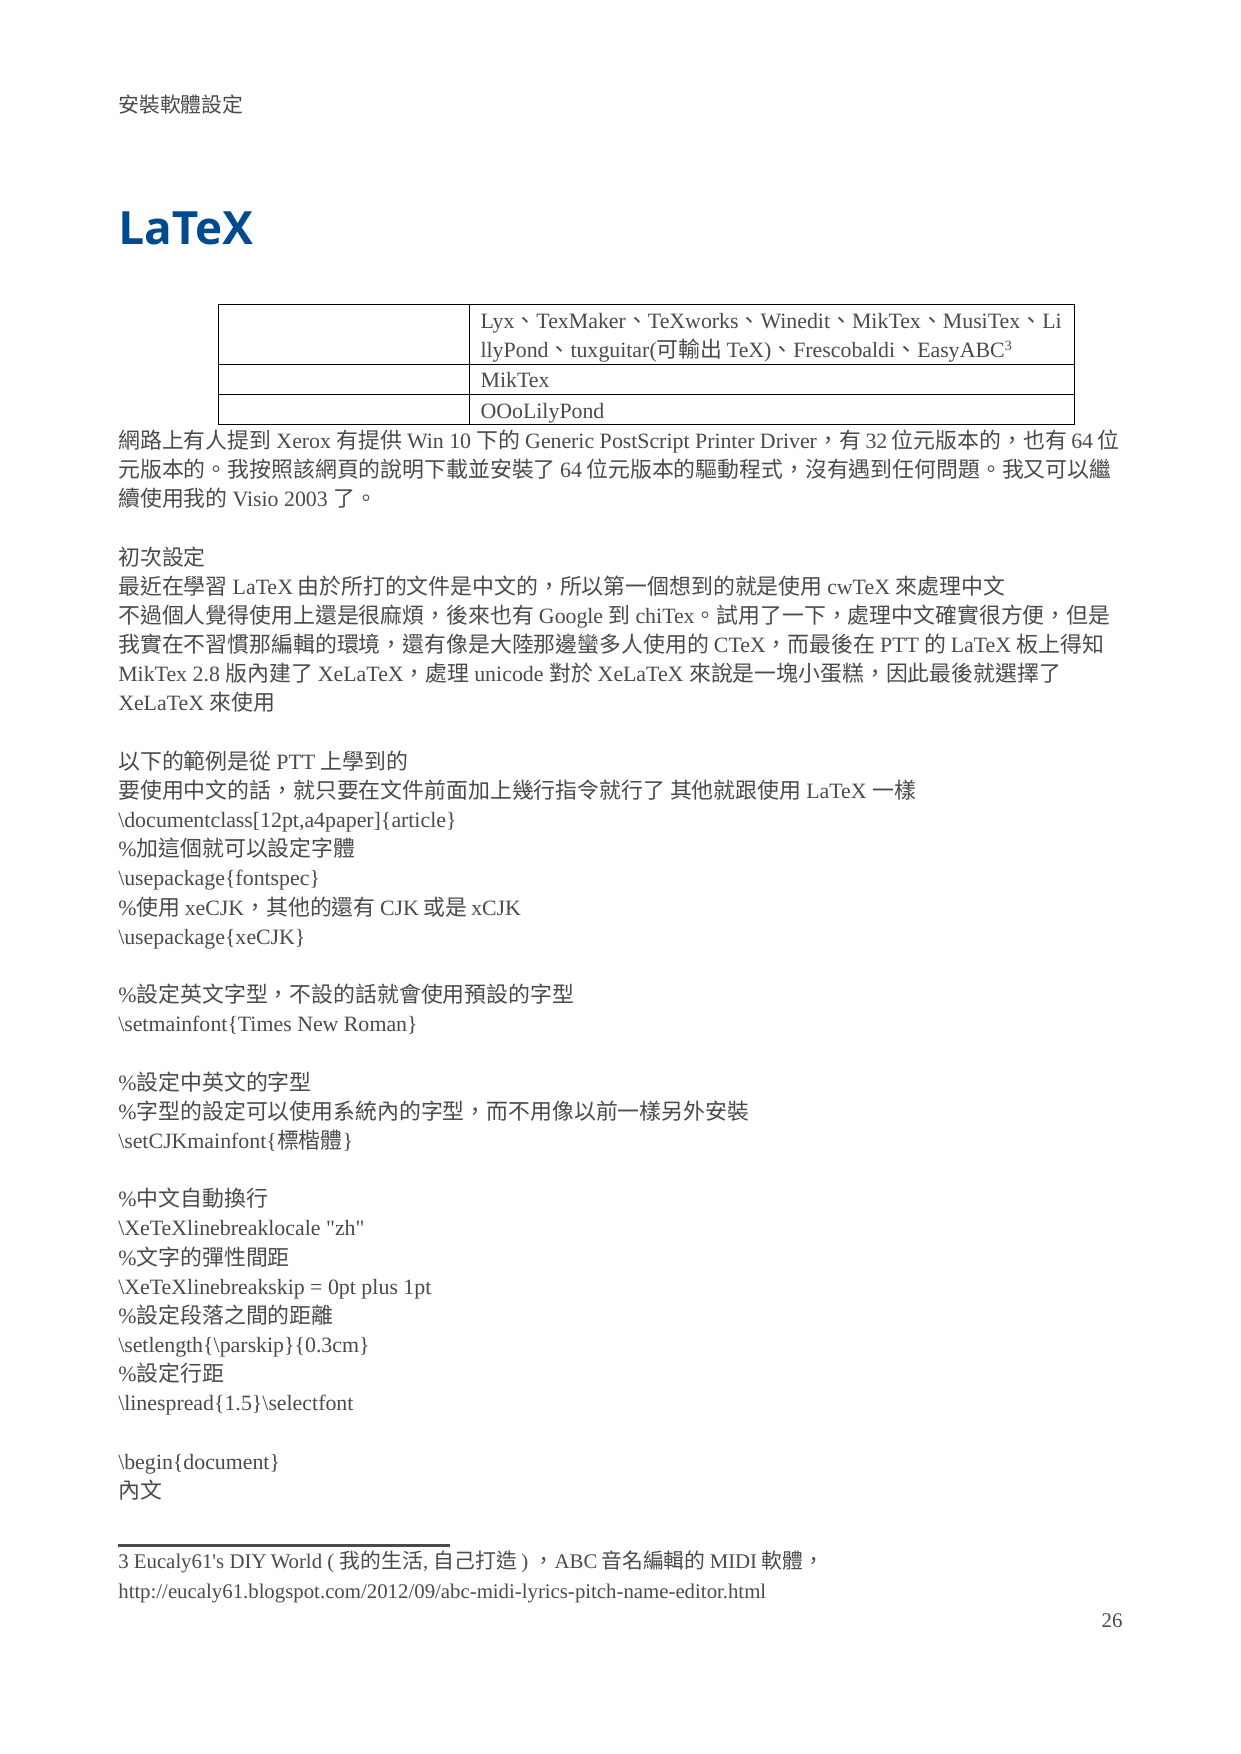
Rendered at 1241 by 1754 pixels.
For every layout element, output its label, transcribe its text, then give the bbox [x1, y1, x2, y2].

text \usepackage{xeCJK} [118, 921, 1122, 950]
text \documentclass[12pt,a4paper]{article} [118, 804, 1122, 833]
text 初次設定 [118, 542, 1122, 571]
text \begin{document} [118, 1446, 1122, 1475]
text 不過個人覺得使用上還是很麻煩，後來也有 Google 到 chiTex。試用了一下，處理中文確實很方便，但是我實在不習慣那編輯的環境，還有像是大陸那邊蠻多人使用的 CTeX，而最後在 PTT 的 LaTeX 板上得知 MikTex 2.8 版內建了 XeLaTeX，處理 unicode 對於 XeLaTeX 來說是一塊小蛋糕，因此最後就選擇了 XeLaTeX 來使用 [118, 600, 1122, 717]
text \XeTeXlinebreaklocale "zh" [118, 1212, 1122, 1242]
text \setmainfont{Times New Roman} [118, 1008, 1122, 1037]
table_cell MikTex [470, 365, 1074, 394]
text %文字的彈性間距 [118, 1242, 1122, 1271]
text %字型的設定可以使用系統內的字型，而不用像以前一樣另外安裝 [118, 1096, 1122, 1125]
text 以下的範例是從 PTT 上學到的 [118, 746, 1122, 775]
text 要使用中文的話，就只要在文件前面加上幾行指令就行了 其他就跟使用 LaTeX 一樣 [118, 775, 1122, 804]
text \usepackage{fontspec} [118, 862, 1122, 892]
text %設定行距 [118, 1358, 1122, 1387]
text \setlength{\parskip}{0.3cm} [118, 1329, 1122, 1358]
subtitle LaTeX [118, 198, 1122, 256]
table_header [219, 305, 469, 363]
text %設定段落之間的距離 [118, 1300, 1122, 1329]
text 網路上有人提到 Xerox 有提供 Win 10 下的 Generic PostScript Printer Driver，有32位元版本的，也有64位元版本的。我按照該網頁的說明下載並安裝了64位元版本的驅動程式，沒有遇到任何問題。我又可以繼續使用我的 Visio 2003 了。 [118, 425, 1122, 512]
table_cell [219, 395, 469, 424]
table_cell [219, 365, 469, 394]
text %設定英文字型，不設的話就會使用預設的字型 [118, 979, 1122, 1008]
text %設定中英文的字型 [118, 1067, 1122, 1096]
text %使用xeCJK，其他的還有CJK或是xCJK [118, 892, 1122, 921]
text \XeTeXlinebreakskip = 0pt plus 1pt [118, 1271, 1122, 1300]
text \setCJKmainfont{標楷體} [118, 1125, 1122, 1154]
text 最近在學習 LaTeX由於所打的文件是中文的，所以第一個想到的就是使用 cwTeX 來處理中文 [118, 571, 1122, 600]
table_header Lyx、TexMaker、TeXworks、Winedit、MikTex、MusiTex、LillyPond、tuxguitar(可輸出TeX)、Frescobaldi、EasyABC [470, 305, 1074, 363]
table_cell OOoLilyPond [470, 395, 1074, 424]
text \linespread{1.5}\selectfont [118, 1387, 1122, 1417]
text %加這個就可以設定字體 [118, 833, 1122, 862]
text 內文 [118, 1475, 1122, 1504]
text %中文自動換行 [118, 1183, 1122, 1212]
